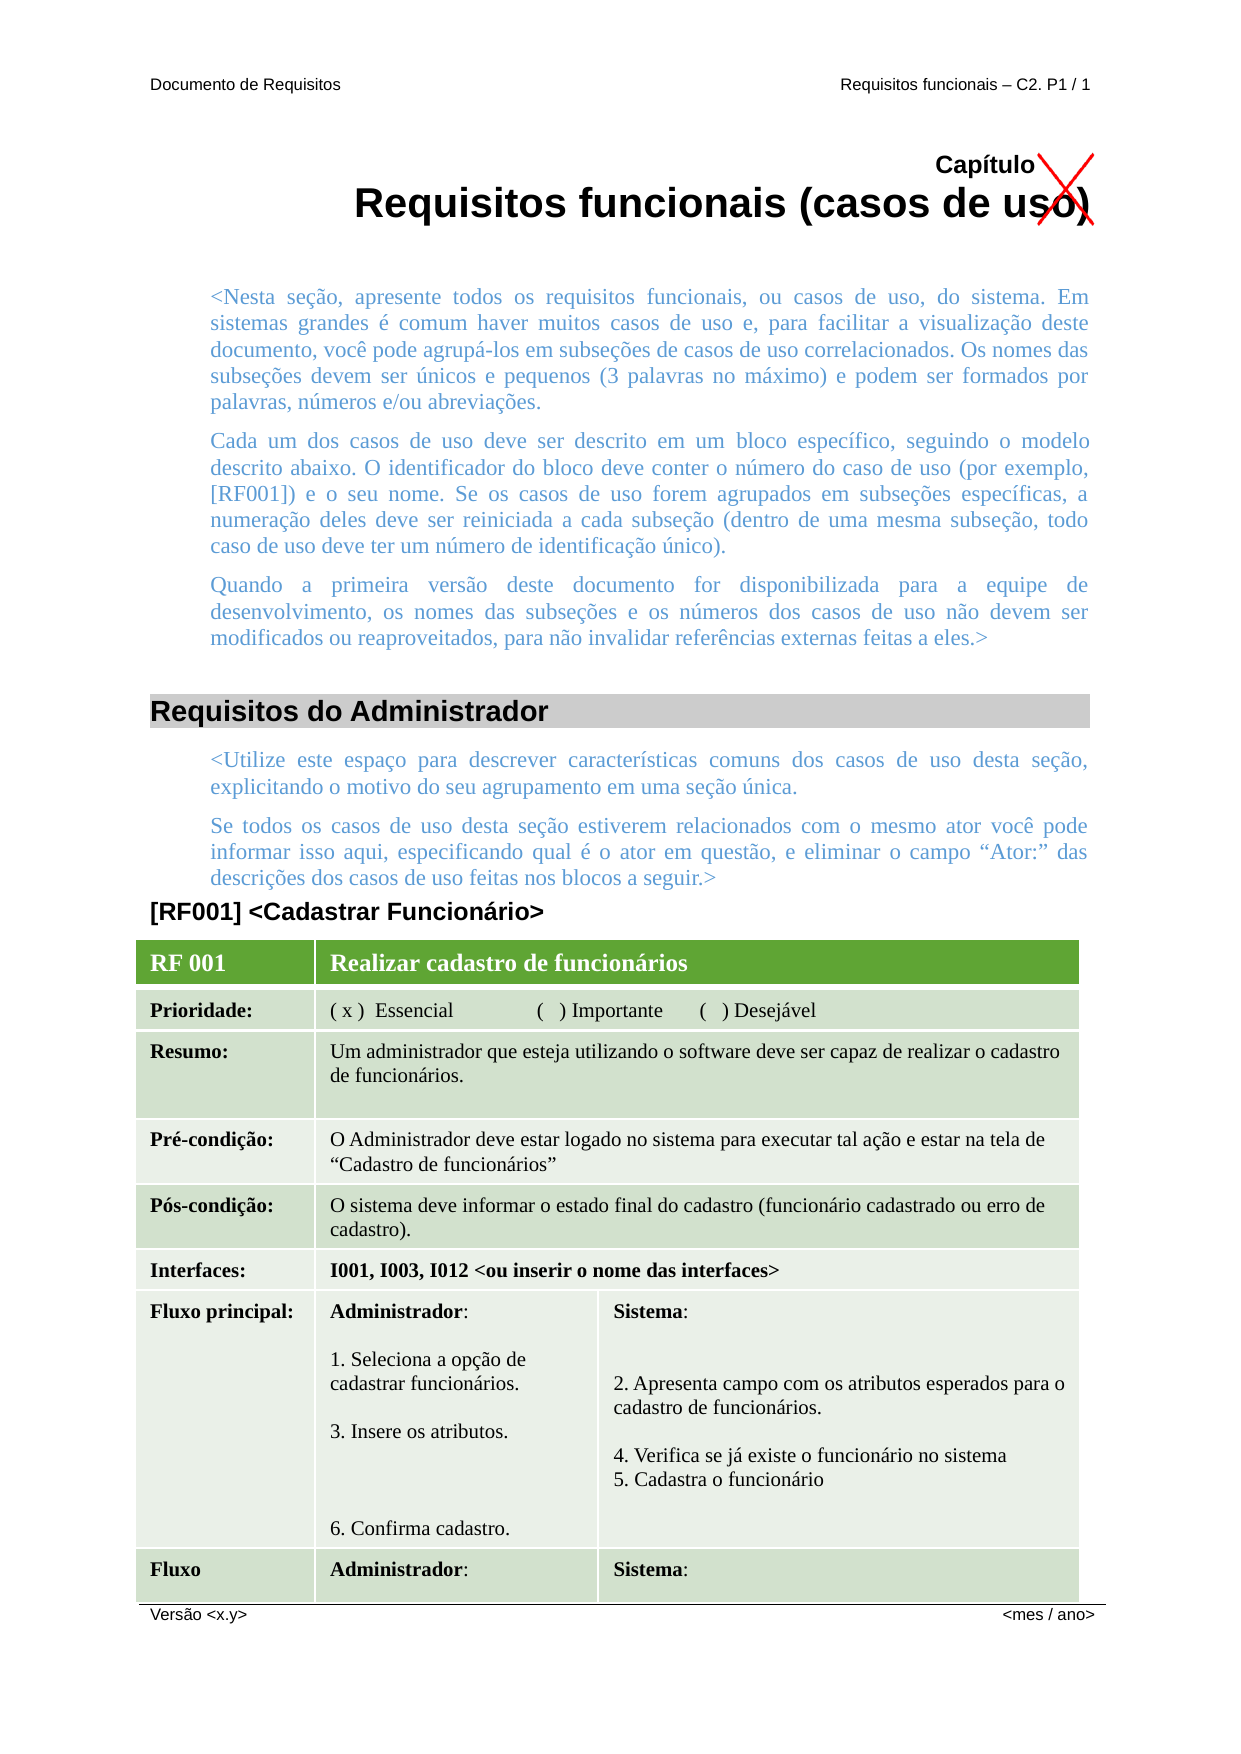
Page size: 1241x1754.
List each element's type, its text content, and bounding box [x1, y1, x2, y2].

text <Nesta seção, apresente todos os requisitos funcionais, ou casos de uso, do sistema. Em sistemas grandes é comum haver muitos casos de uso e, para facilitar a visualização deste documento, você pode agrupá-los em subseções de casos de uso correlacionados. Os nomes das subseções devem ser únicos e pequenos (3 palavras no máximo) e podem ser formados por palavras, números e/ou abreviações. [210, 283, 1090, 415]
table_header RF 001 [136, 940, 314, 984]
table_cell Interfaces: [136, 1250, 314, 1289]
table_cell O sistema deve informar o estado final do cadastro (funcionário cadastrado ou erro de cadastro). [316, 1185, 1079, 1248]
table_cell I001, I003, I012 <ou inserir o nome das interfaces> [316, 1250, 1079, 1289]
table_cell Resumo: [136, 1032, 314, 1118]
table_cell Pré-condição: [136, 1120, 314, 1183]
table_cell Um administrador que esteja utilizando o software deve ser capaz de realizar o cadastro de funcionários. [316, 1032, 1079, 1118]
text <Utilize este espaço para descrever características comuns dos casos de uso desta seção, explicitando o motivo do seu agrupamento em uma seção única. [210, 747, 1090, 799]
table_cell Pós-condição: [136, 1185, 314, 1248]
table_cell Prioridade: [136, 990, 314, 1029]
table_cell Fluxo [136, 1549, 314, 1602]
table_header Realizar cadastro de funcionários [316, 940, 1079, 984]
table_cell ( x ) Essencial ( ) Importante ( ) Desejável [316, 990, 1079, 1029]
text Cada um dos casos de uso deve ser descrito em um bloco específico, seguindo o modelo descrito abaixo. O identificador do bloco deve conter o número do caso de uso (por exemplo, [RF001]) e o seu nome. Se os casos de uso forem agrupados em subseções específicas, a numeração deles deve ser reiniciada a cada subseção (dentro de uma mesma subseção, todo caso de uso deve ter um número de identificação único). [210, 427, 1090, 559]
text Capítulo [210, 150, 1035, 179]
table_cell Sistema: 2. Apresenta campo com os atributos esperados para o cadastro de funcionários. 4. Verifica se já existe o funcionário no sistema 5. Cadastra o funcionário [599, 1291, 1079, 1547]
table_cell Sistema: [599, 1549, 1079, 1602]
subtitle Requisitos funcionais (casos de uso) [150, 179, 1035, 227]
text [RF001] <Cadastrar Funcionário> [150, 897, 1090, 926]
picture [1035, 150, 1096, 228]
subtitle Requisitos do Administrador [150, 694, 1090, 728]
text Quando a primeira versão deste documento for disponibilizada para a equipe de desenvolvimento, os nomes das subseções e os números dos casos de uso não devem ser modificados ou reaproveitados, para não invalidar referências externas feitas a eles.> [210, 571, 1090, 651]
table_cell Administrador: [316, 1549, 597, 1602]
table_cell O Administrador deve estar logado no sistema para executar tal ação e estar na tela de “Cadastro de funcionários” [316, 1120, 1079, 1183]
text Se todos os casos de uso desta seção estiverem relacionados com o mesmo ator você pode informar isso aqui, especificando qual é o ator em questão, e eliminar o campo “Ator:” das descrições dos casos de uso feitas nos blocos a seguir.> [210, 812, 1090, 891]
table_cell Administrador: 1. Seleciona a opção de cadastrar funcionários. 3. Insere os atributos. 6. Confirma cadastro. [316, 1291, 597, 1547]
table_cell Fluxo principal: [136, 1291, 314, 1547]
